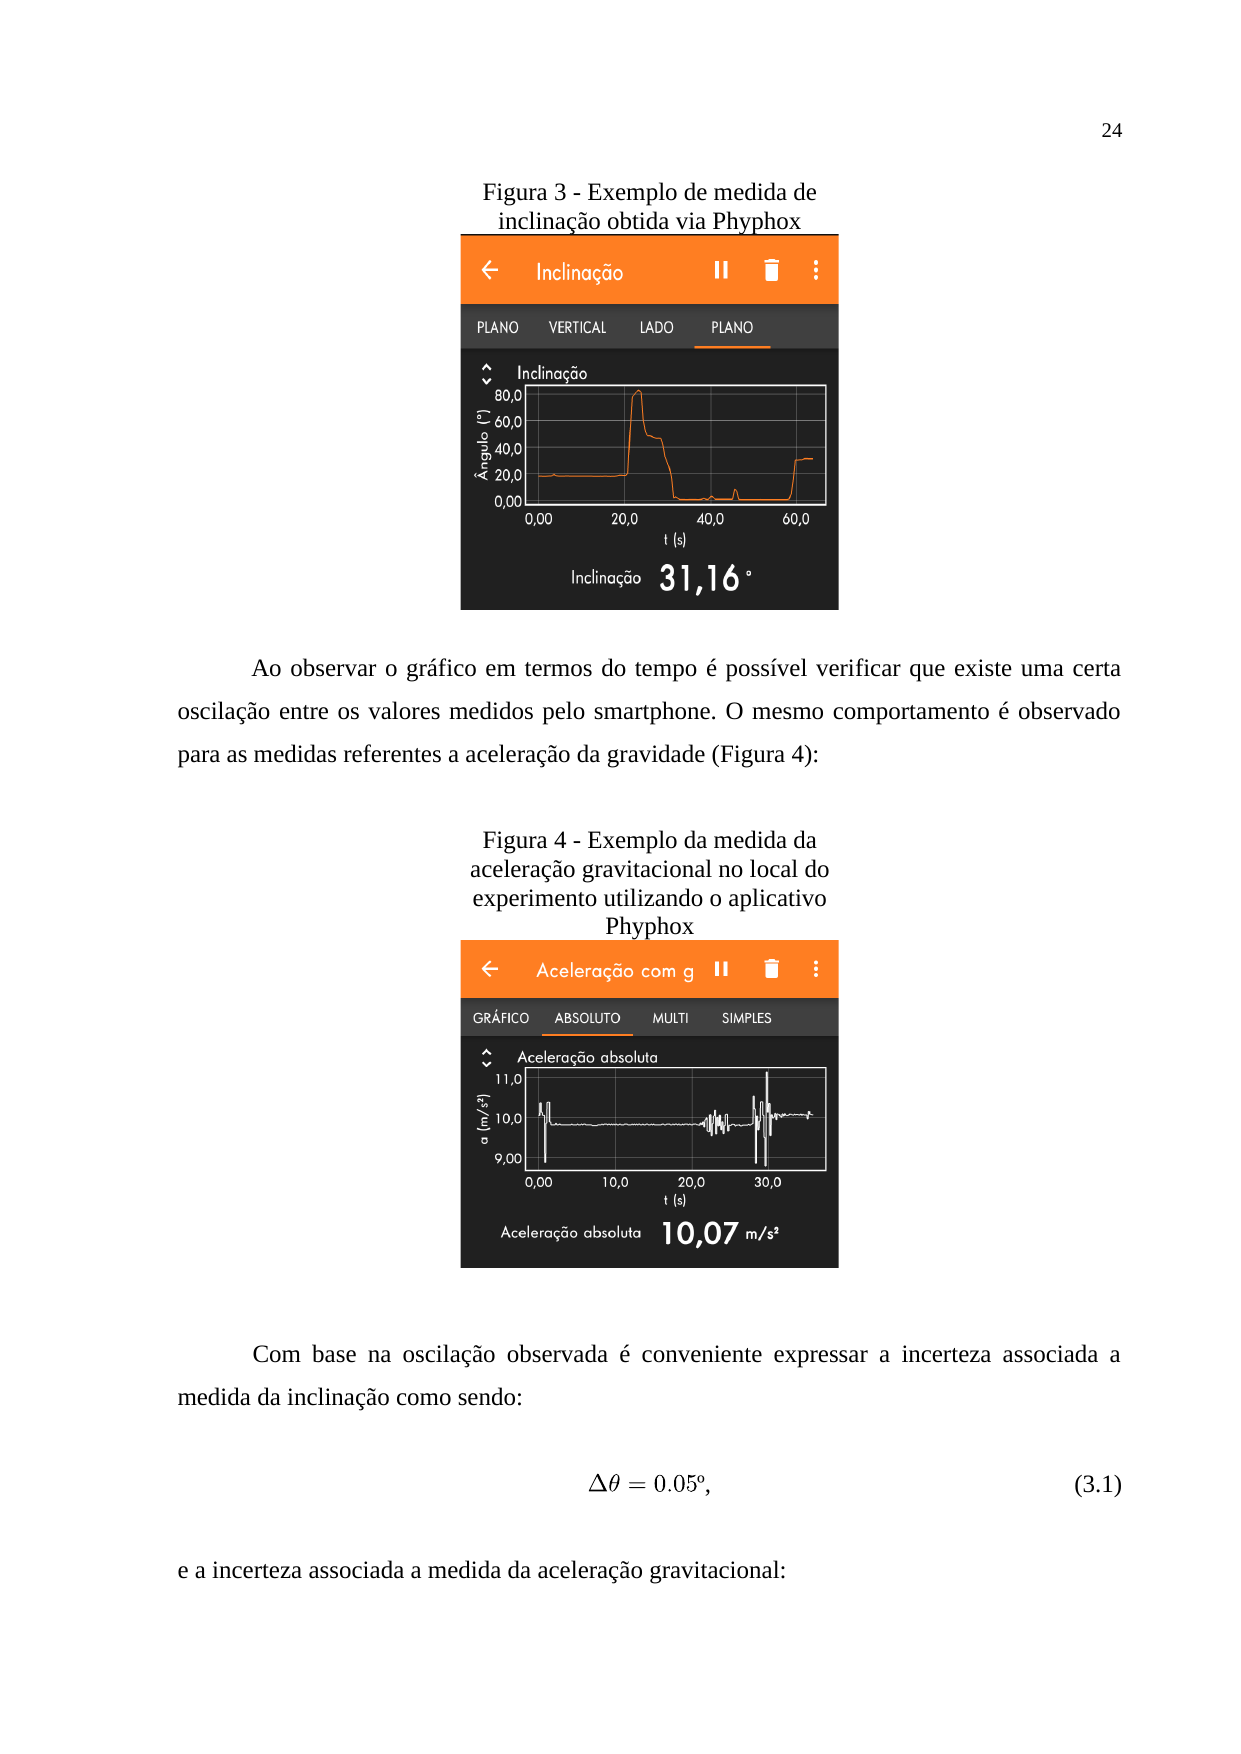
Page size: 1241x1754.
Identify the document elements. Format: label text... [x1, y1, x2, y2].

picture [460, 940, 839, 1268]
text º, (3.1) [177, 1469, 1122, 1497]
text Figura 4 - Exemplo da medida da aceleração gravitacional no local do experimento utilizando o aplicativo Phyphox [461, 825, 838, 940]
text Com base na oscilação observada é conveniente expressar a incerteza associada a medida da inclinação como sendo: [177, 1339, 1122, 1411]
text Figura 3 - Exemplo de medida de inclinação obtida via Phyphox [461, 177, 838, 234]
text Ao observar o gráfico em termos do tempo é possível verificar que existe uma certa oscilação entre os valores medidos pelo smartphone. O mesmo comportamento é observado para as medidas referentes a aceleração da gravidade (Figura 4): [177, 653, 1122, 768]
picture [460, 234, 839, 610]
text e a incerteza associada a medida da aceleração gravitacional: [177, 1555, 1122, 1584]
